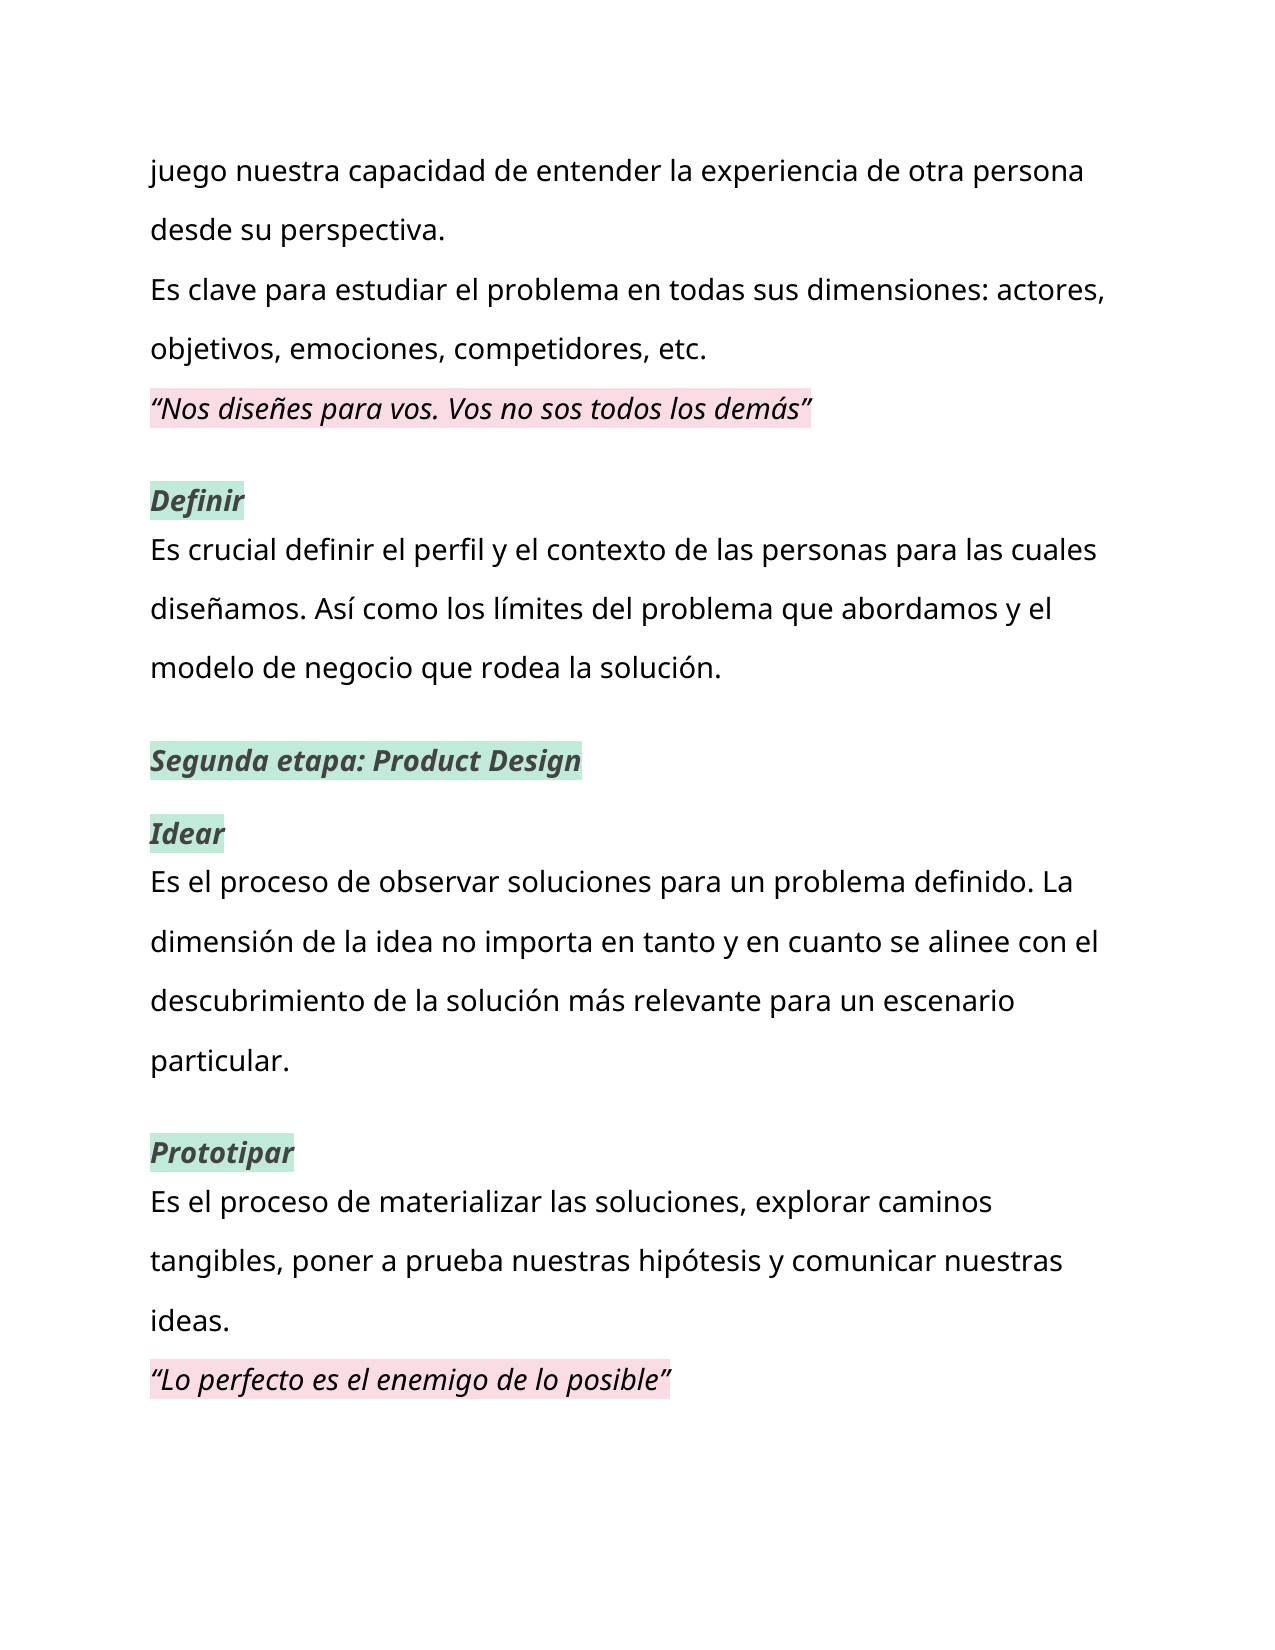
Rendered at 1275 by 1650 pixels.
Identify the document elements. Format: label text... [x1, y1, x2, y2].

subtitle Definir [244, 481, 1125, 520]
subtitle Segunda etapa: Product Design [582, 741, 1125, 780]
text Es crucial definir el perfil y el contexto de las personas para las cuales diseñamos. Así como los límites del problema que abordamos y el modelo de negocio que rodea la solución. [150, 529, 1125, 687]
text “Nos diseñes para vos. Vos no sos todos los demás” [150, 388, 1125, 428]
text Es el proceso de observar soluciones para un problema definido. La dimensión de la idea no importa en tanto y en cuanto se alinee con el descubrimiento de la solución más relevante para un escenario particular. [150, 862, 1125, 1080]
text juego nuestra capacidad de entender la experiencia de otra persona desde su perspectiva. [150, 150, 1125, 249]
subtitle Idear [150, 813, 1125, 853]
text Es clave para estudiar el problema en todas sus dimensiones: actores, objetivos, emociones, competidores, etc. [150, 269, 1125, 368]
text Es el proceso de materializar las soluciones, explorar caminos tangibles, poner a prueba nuestras hipótesis y comunicar nuestras ideas. [150, 1181, 1125, 1339]
text “Lo perfecto es el enemigo de lo posible” [150, 1359, 1125, 1399]
subtitle Prototipar [294, 1133, 1125, 1172]
